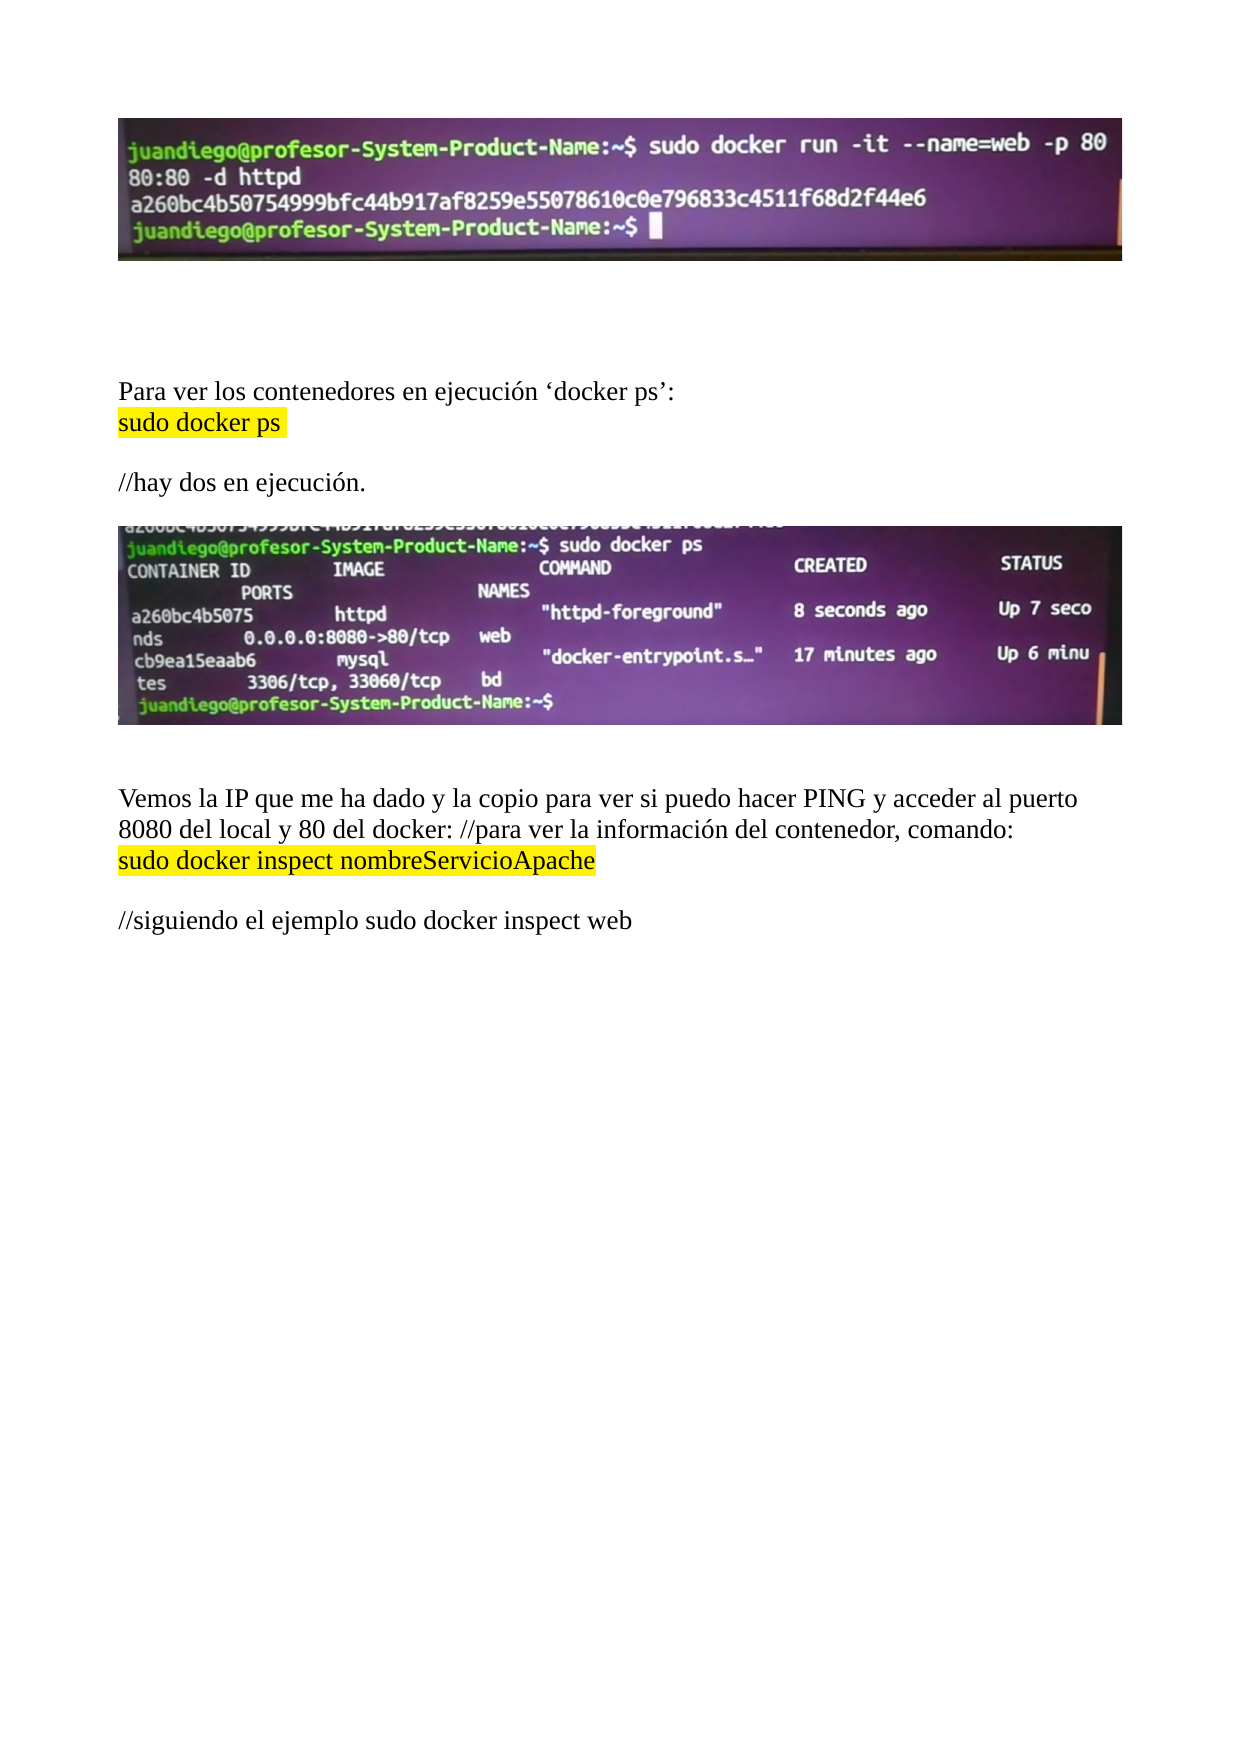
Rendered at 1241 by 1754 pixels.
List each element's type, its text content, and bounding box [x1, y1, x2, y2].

text Vemos la IP que me ha dado y la copio para ver si puedo hacer PING y acceder al puerto 8080 del local y 80 del docker: //para ver la información del contenedor, comando: [118, 782, 1122, 844]
picture [118, 118, 1123, 261]
text sudo docker inspect nombreServicioApache [118, 844, 1122, 876]
text //siguiendo el ejemplo sudo docker inspect web [118, 904, 1122, 936]
text Para ver los contenedores en ejecución ‘docker ps’: [118, 375, 1122, 407]
text //hay dos en ejecución. [118, 466, 1122, 498]
text sudo docker ps [118, 407, 1122, 438]
picture [118, 526, 1123, 725]
